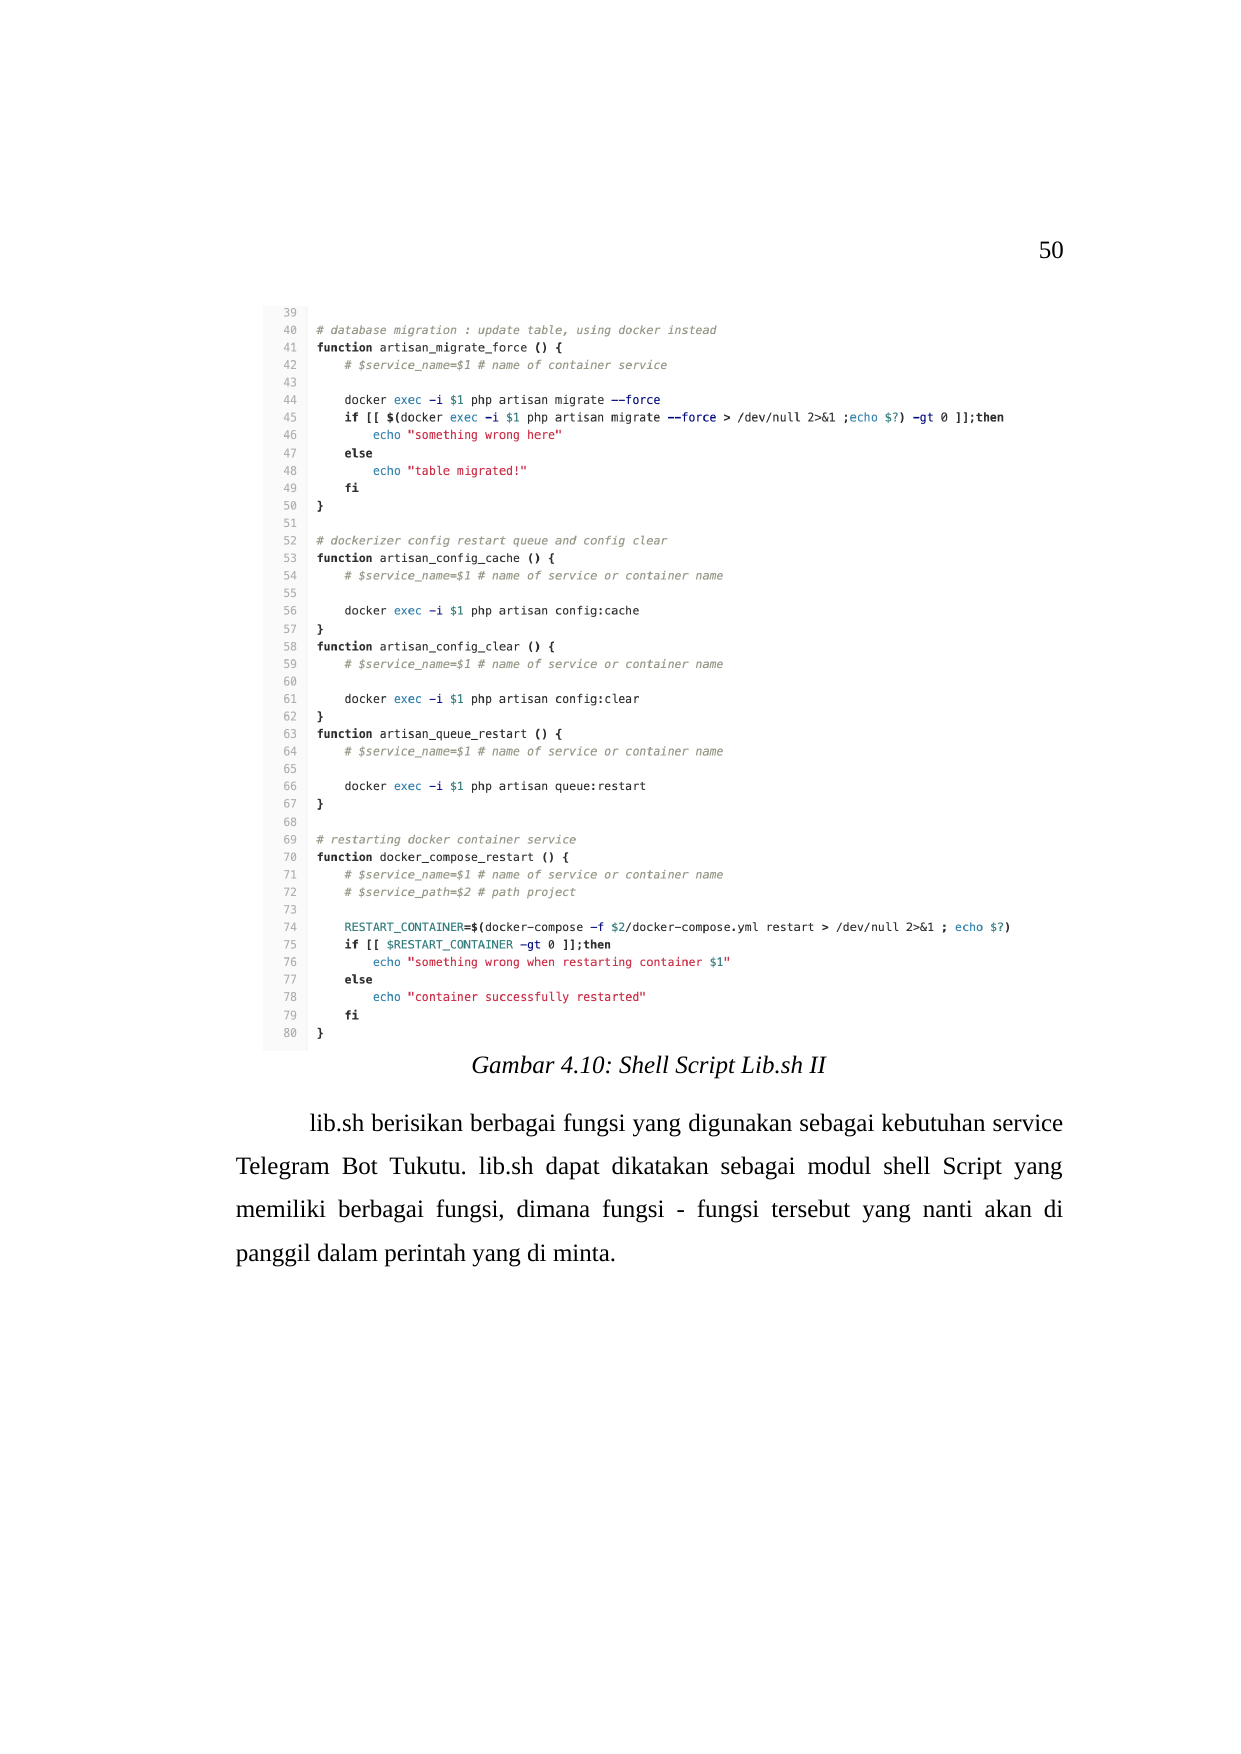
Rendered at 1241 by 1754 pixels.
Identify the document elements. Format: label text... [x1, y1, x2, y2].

text Gambar 4.10: Shell Script Lib.sh II [263, 1051, 1036, 1079]
picture [262, 306, 1037, 1051]
text lib.sh berisikan berbagai fungsi yang digunakan sebagai kebutuhan service Telegram Bot Tukutu. lib.sh dapat dikatakan sebagai modul shell Script yang memiliki berbagai fungsi, dimana fungsi - fungsi tersebut yang nanti akan di panggil dalam perintah yang di minta. [236, 1108, 1063, 1266]
